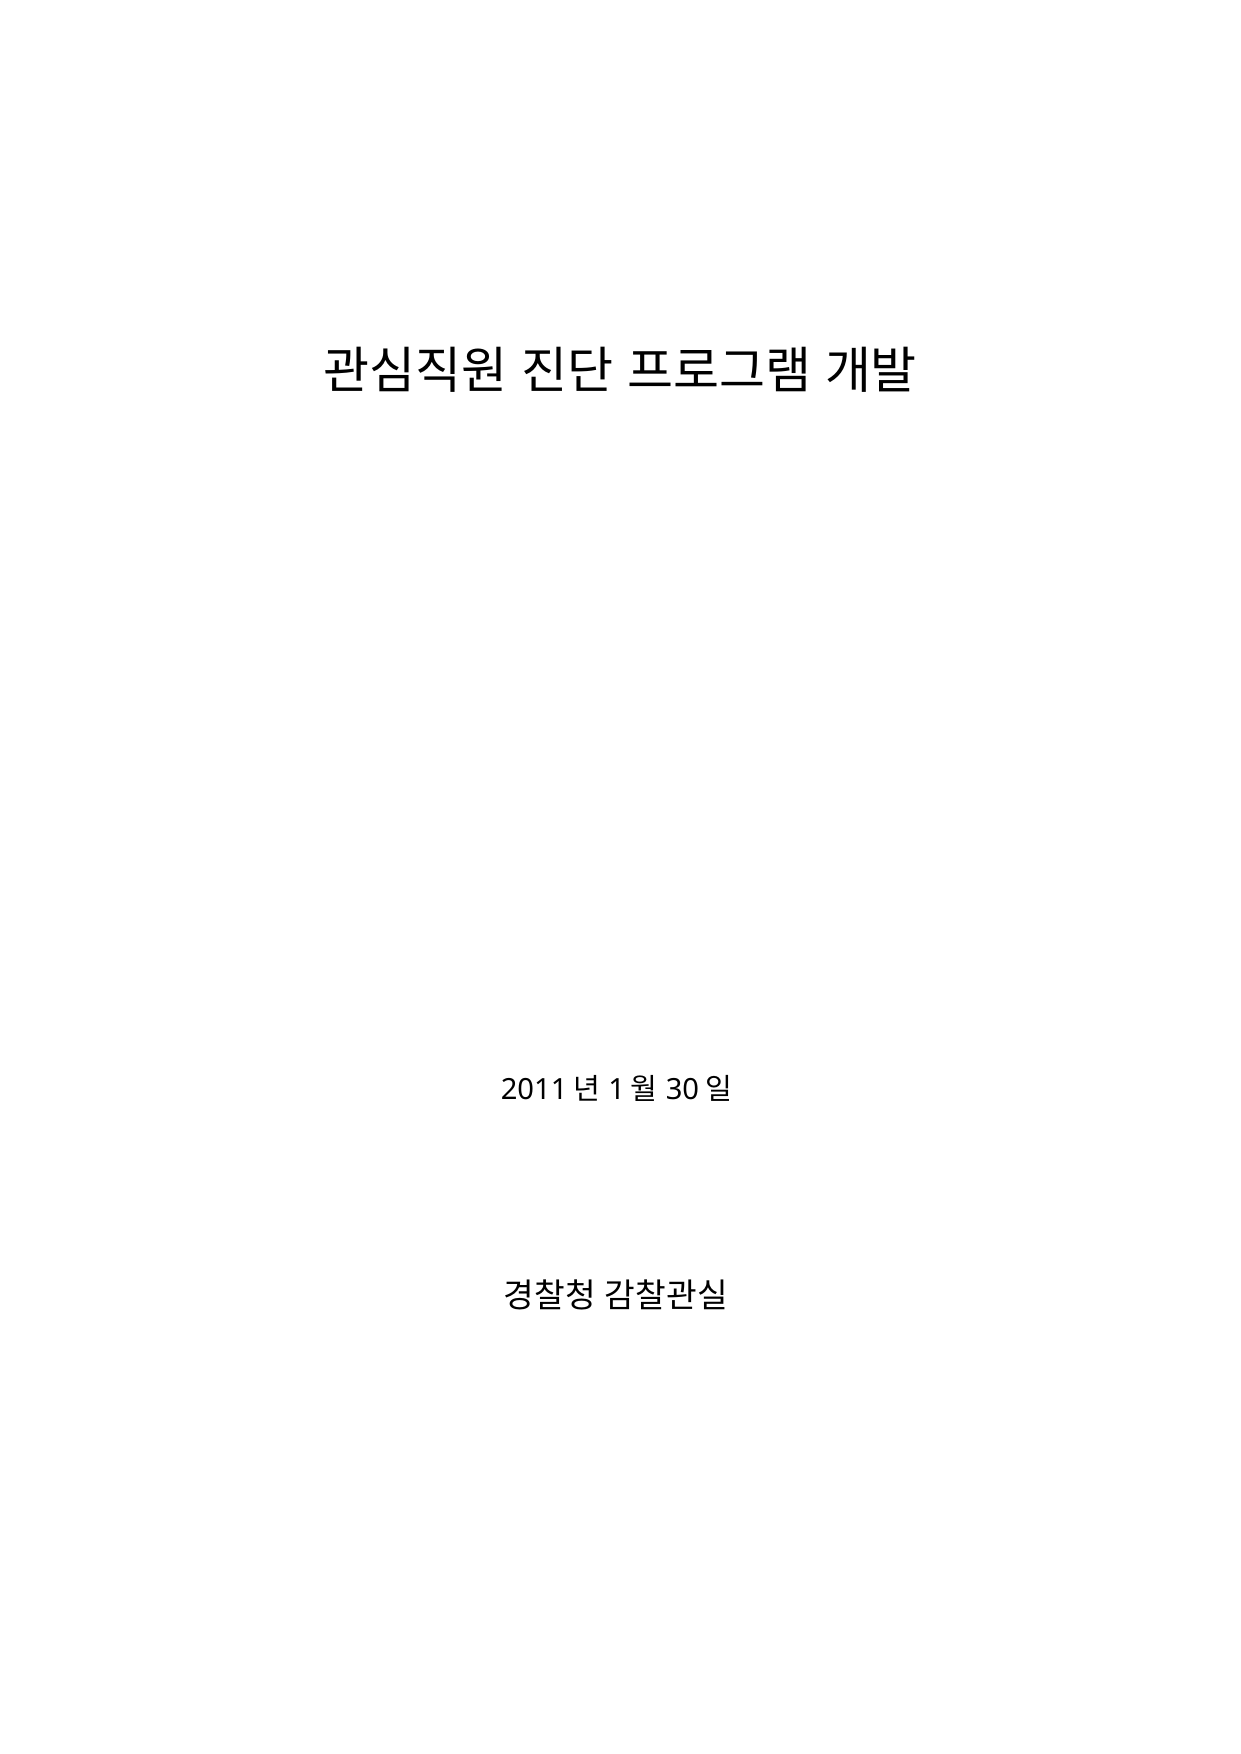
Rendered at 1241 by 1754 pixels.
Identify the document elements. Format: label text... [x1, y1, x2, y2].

text 2011년 1월 30일 [148, 1066, 1093, 1108]
text 경찰청 감찰관실 [148, 1269, 1093, 1317]
text 관심직원 진단 프로그램 개발 [148, 330, 1093, 402]
